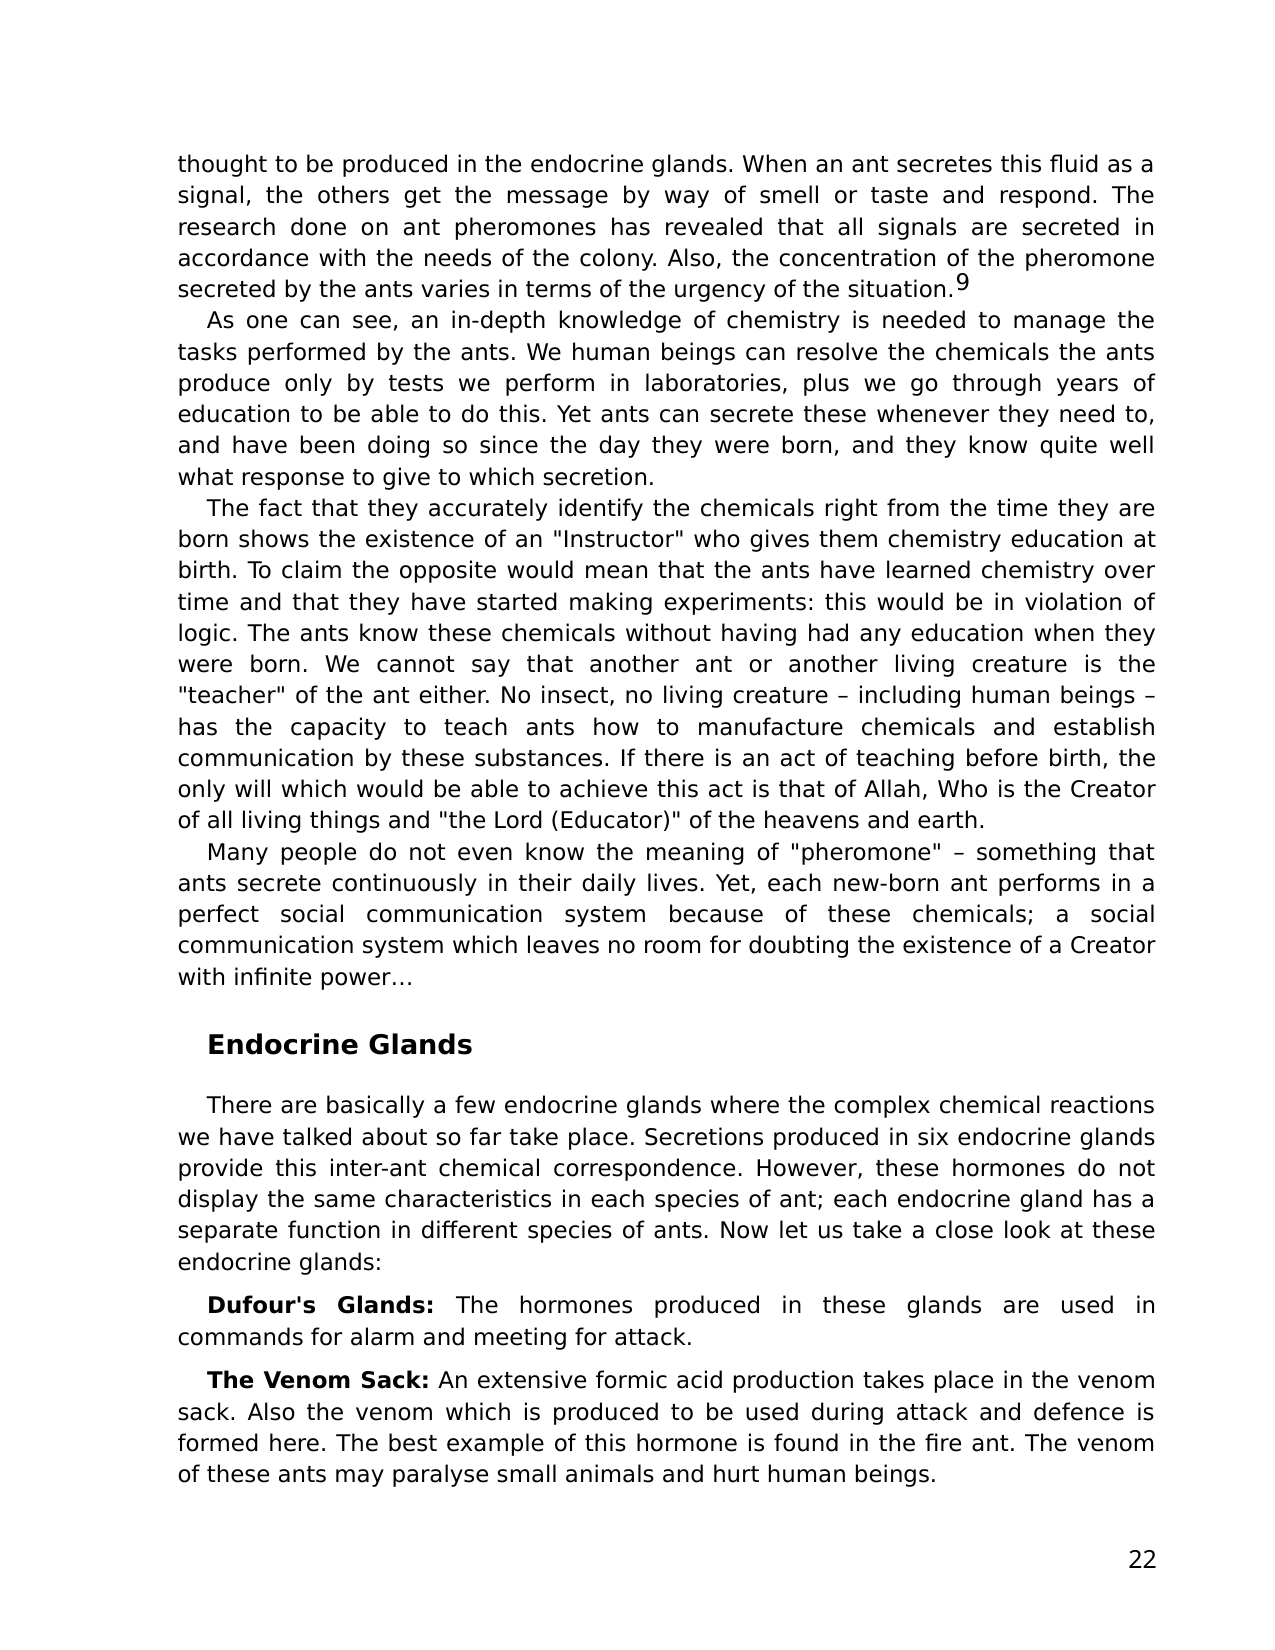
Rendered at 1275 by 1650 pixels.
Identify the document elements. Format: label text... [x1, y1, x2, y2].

text Dufour's Glands: The hormones produced in these glands are used in commands for alarm and meeting for attack. [177, 1289, 1157, 1351]
text As one can see, an in-depth knowledge of chemistry is needed to manage the tasks performed by the ants. We human beings can resolve the chemicals the ants produce only by tests we perform in laboratories, plus we go through years of education to be able to do this. Yet ants can secrete these whenever they need to, and have been doing so since the day they were born, and they know quite well what response to give to which secretion. [177, 304, 1157, 491]
text There are basically a few endocrine glands where the complex chemical reactions we have talked about so far take place. Secretions produced in six endocrine glands provide this inter-ant chemical correspondence. However, these hormones do not display the same characteristics in each species of ant; each endocrine gland has a separate function in different species of ants. Now let us take a close look at these endocrine glands: [177, 1089, 1157, 1276]
text thought to be produced in the endocrine glands. When an ant secretes this fluid as a signal, the others get the message by way of smell or taste and respond. The research done on ant pheromones has revealed that all signals are secreted in accordance with the needs of the colony. Also, the concentration of the pheromone secreted by the ants varies in terms of the urgency of the situation.9 [177, 148, 1157, 304]
text Endocrine Glands [177, 1029, 1157, 1061]
text The fact that they accurately identify the chemicals right from the time they are born shows the existence of an "Instructor" who gives them chemistry education at birth. To claim the opposite would mean that the ants have learned chemistry over time and that they have started making experiments: this would be in violation of logic. The ants know these chemicals without having had any education when they were born. We cannot say that another ant or another living creature is the "teacher" of the ant either. No insect, no living creature – including human beings – has the capacity to teach ants how to manufacture chemicals and establish communication by these substances. If there is an act of teaching before birth, the only will which would be able to achieve this act is that of Allah, Who is the Creator of all living things and "the Lord (Educator)" of the heavens and earth. [177, 491, 1157, 835]
text The Venom Sack: An extensive formic acid production takes place in the venom sack. Also the venom which is produced to be used during attack and defence is formed here. The best example of this hormone is found in the fire ant. The venom of these ants may paralyse small animals and hurt human beings. [177, 1364, 1157, 1489]
text Many people do not even know the meaning of "pheromone" – something that ants secrete continuously in their daily lives. Yet, each new-born ant performs in a perfect social communication system because of these chemicals; a social communication system which leaves no room for doubting the existence of a Creator with infinite power… [177, 835, 1157, 991]
